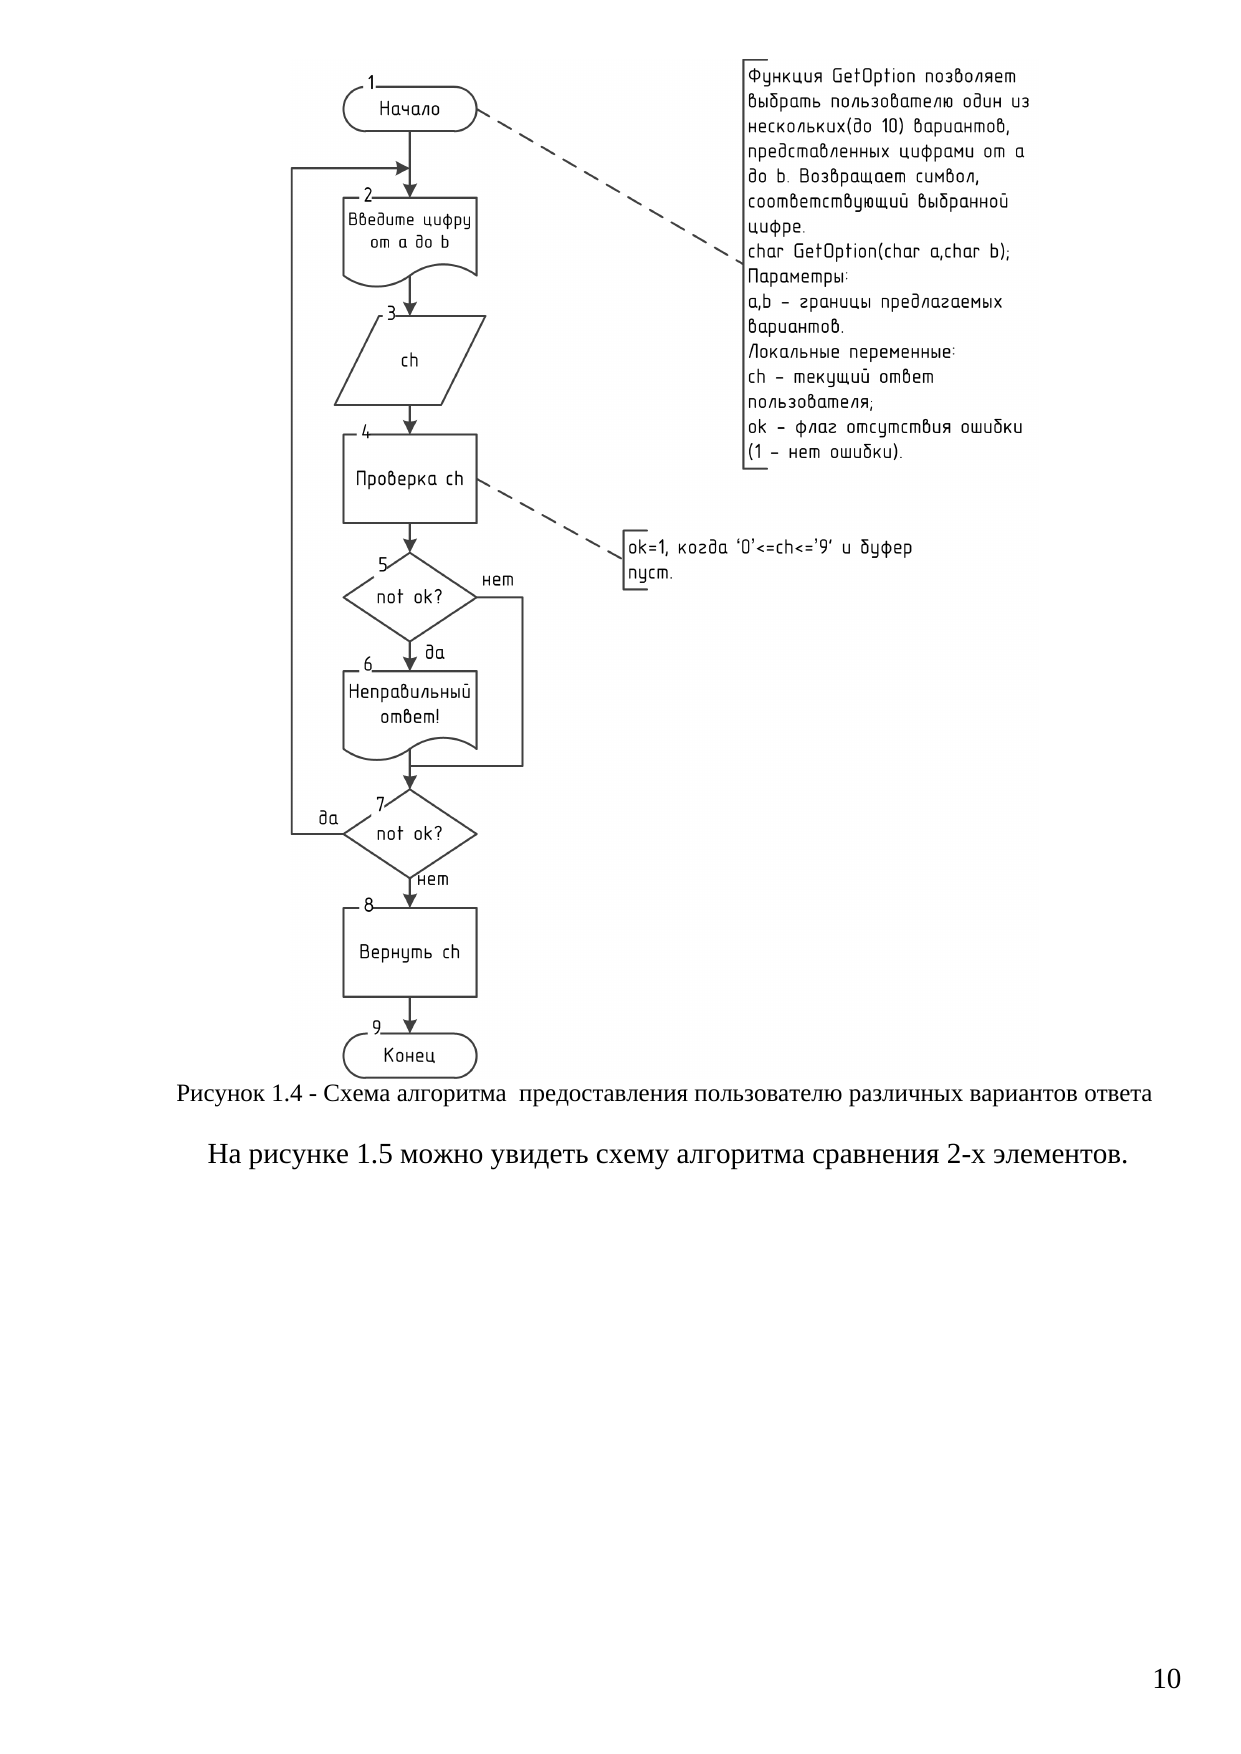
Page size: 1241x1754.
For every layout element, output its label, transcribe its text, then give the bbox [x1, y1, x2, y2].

text Рисунок 1.4 - Схема алгоритма предоставления пользователю различных вариантов ответа [148, 1078, 1181, 1107]
picture [290, 59, 1039, 1079]
text На рисунке 1.5 можно увидеть схему алгоритма сравнения 2-х элементов. [148, 1136, 1181, 1169]
